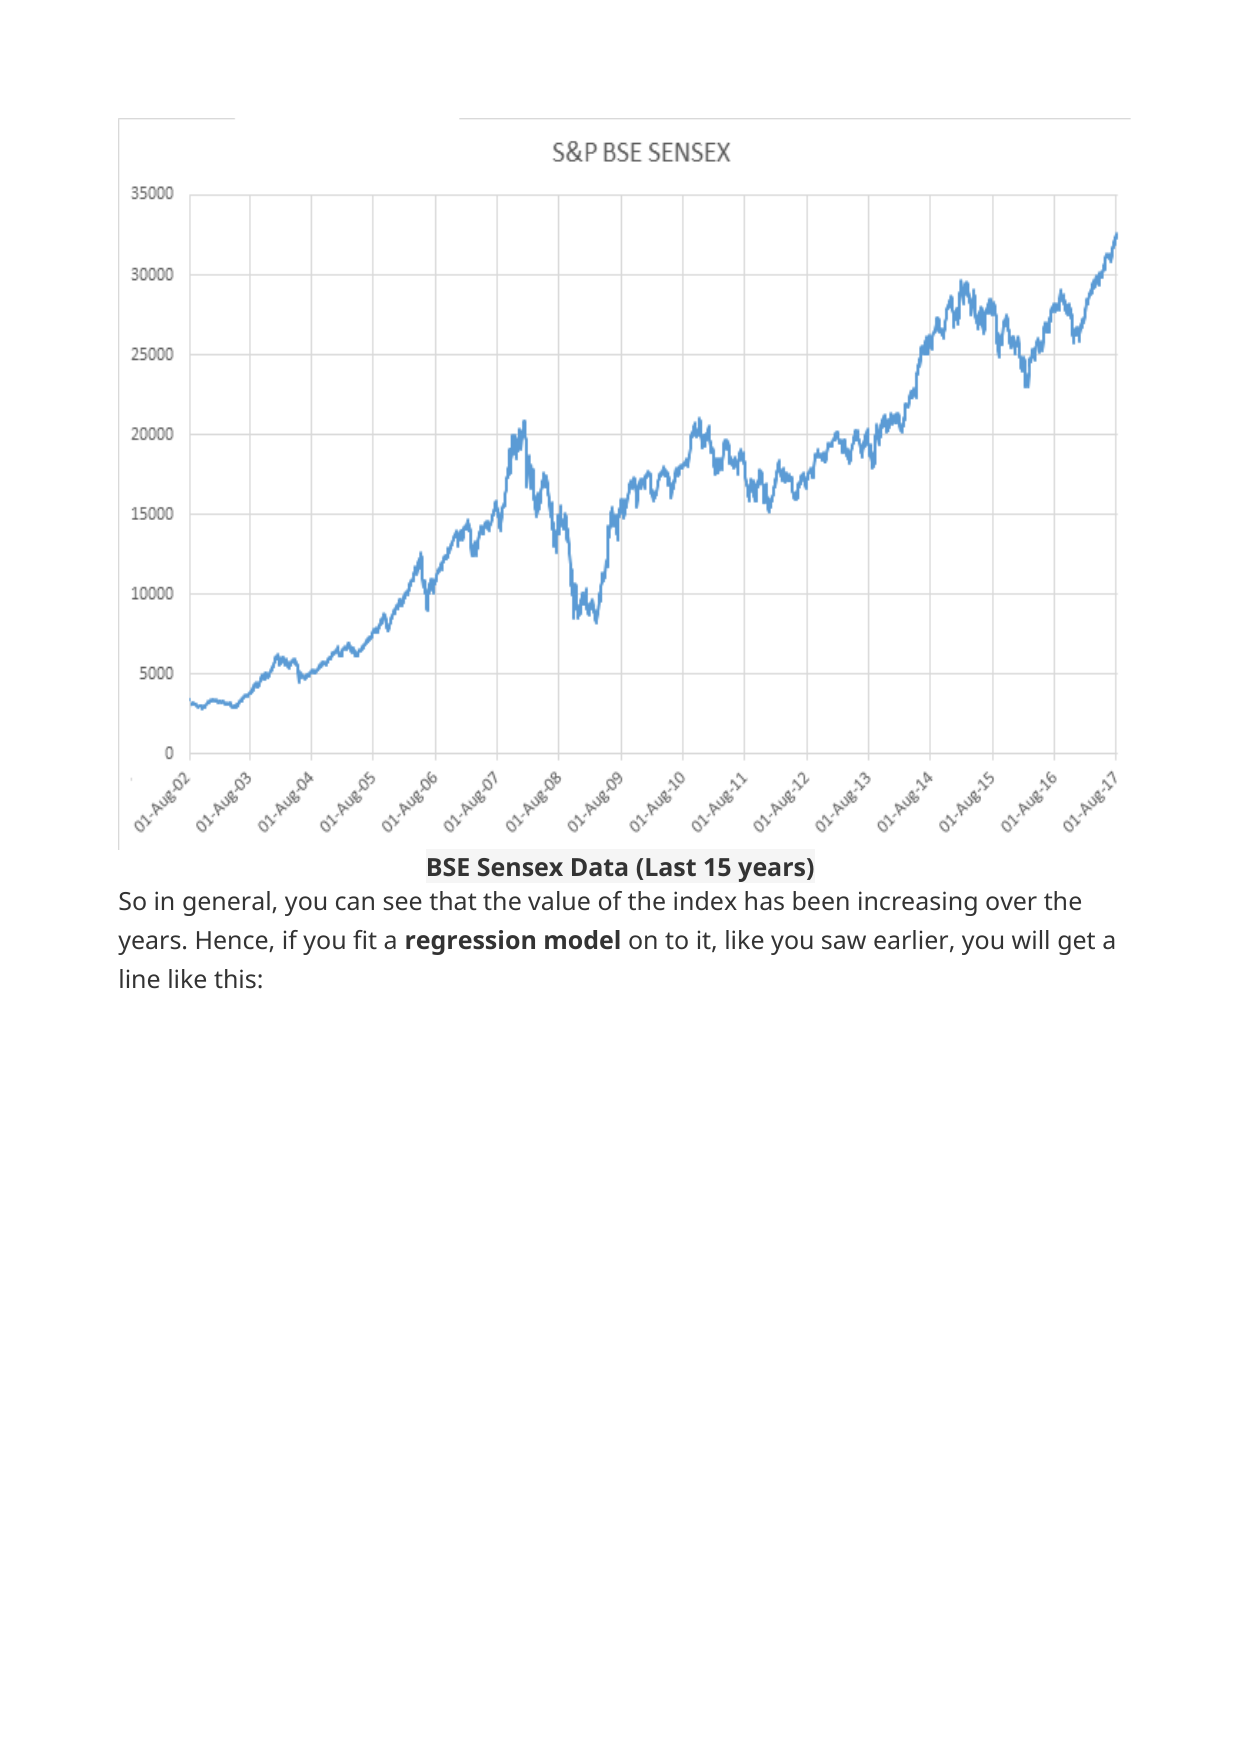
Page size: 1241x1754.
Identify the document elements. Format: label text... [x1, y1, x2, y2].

text BSE Sensex Data (Last 15 years) [118, 850, 1122, 883]
text So in general, you can see that the value of the index has been increasing over the years. Hence, if you fit a regression model on to it, like you saw earlier, you will get a line like this: [118, 883, 1122, 996]
